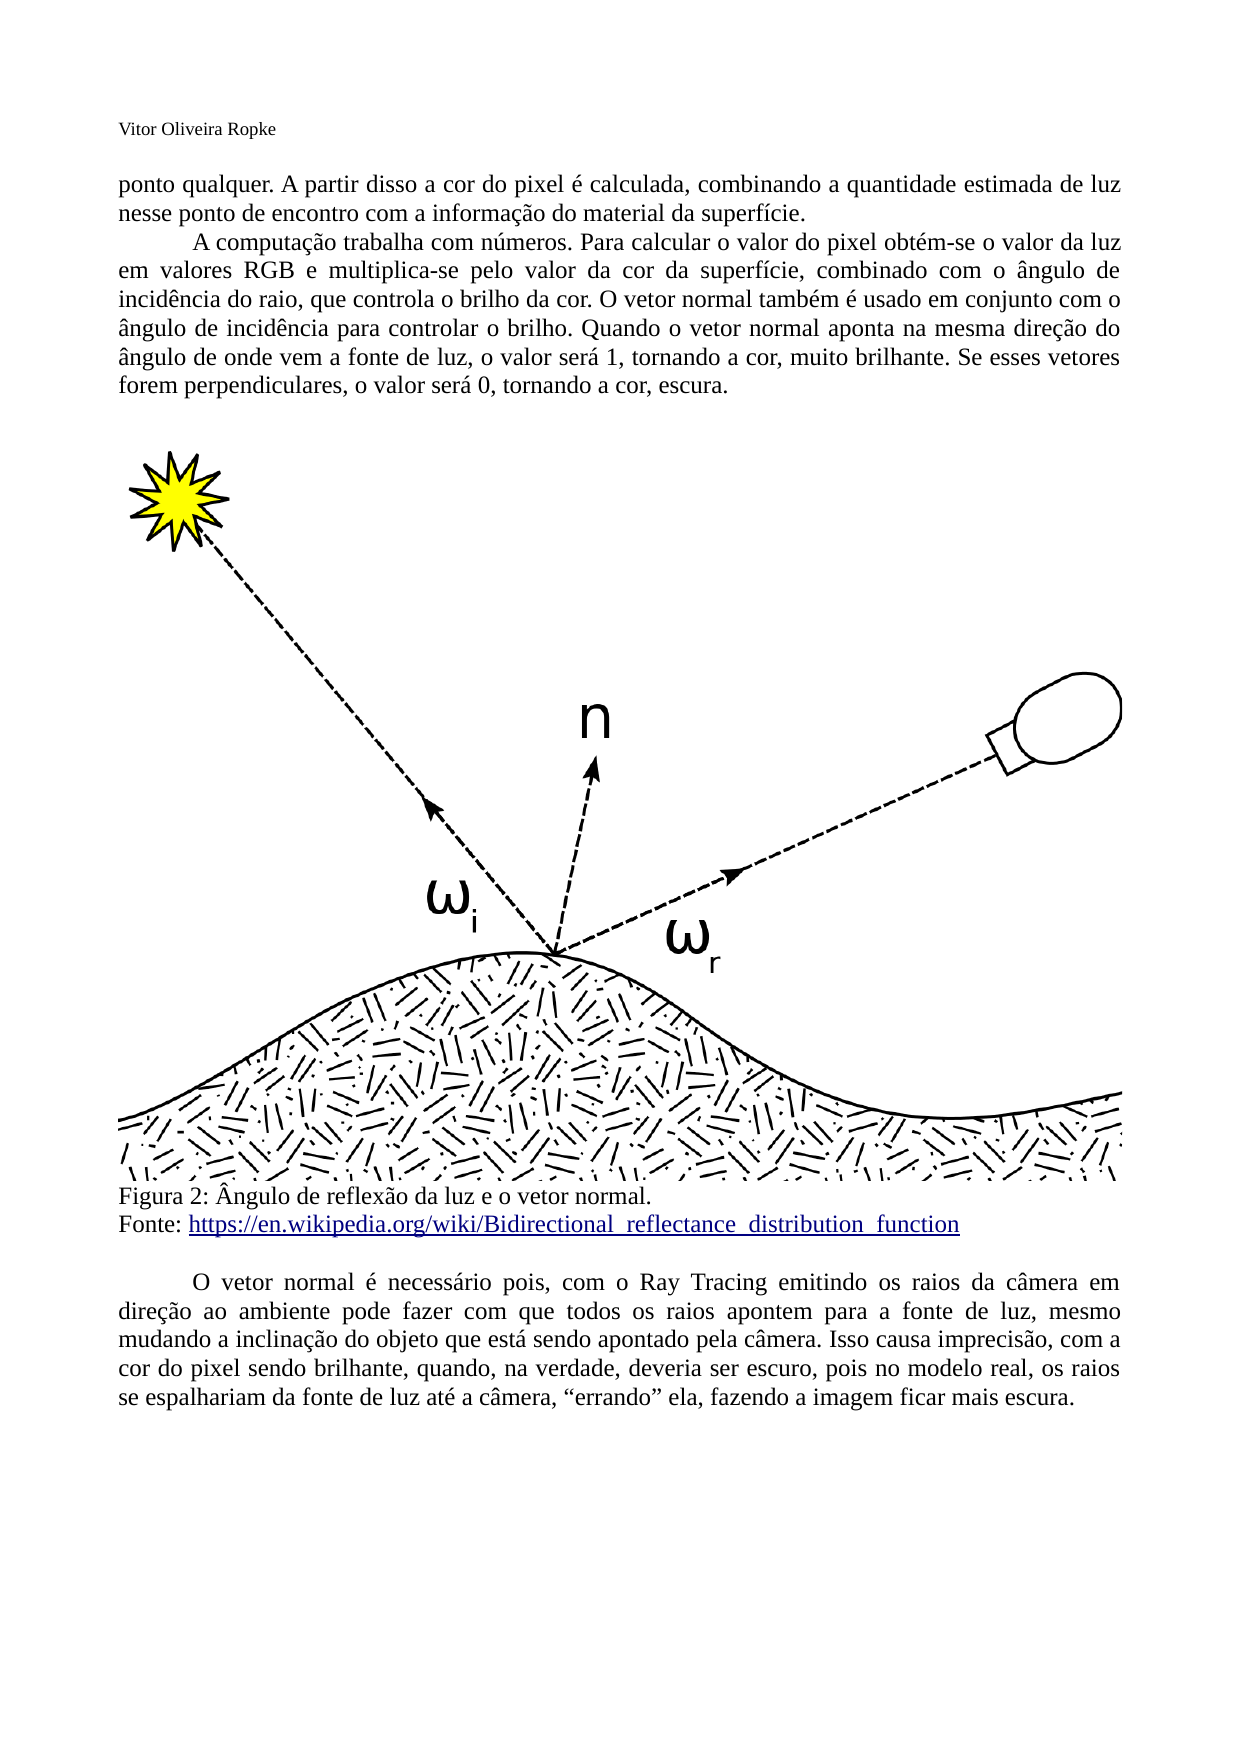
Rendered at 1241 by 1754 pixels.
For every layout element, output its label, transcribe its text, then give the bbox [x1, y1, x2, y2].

text A computação trabalha com números. Para calcular o valor do pixel obtém-se o valor da luz em valores RGB e multiplica-se pelo valor da cor da superfície, combinado com o ângulo de incidência do raio, que controla o brilho da cor. O vetor normal também é usado em conjunto com o ângulo de incidência para controlar o brilho. Quando o vetor normal aponta na mesma direção do ângulo de onde vem a fonte de luz, o valor será 1, tornando a cor, muito brilhante. Se esses vetores forem perpendiculares, o valor será 0, tornando a cor, escura. [118, 227, 1122, 399]
text O vetor normal é necessário pois, com o Ray Tracing emitindo os raios da câmera em direção ao ambiente pode fazer com que todos os raios apontem para a fonte de luz, mesmo mudando a inclinação do objeto que está sendo apontado pela câmera. Isso causa imprecisão, com a cor do pixel sendo brilhante, quando, na verdade, deveria ser escuro, pois no modelo real, os raios se espalhariam da fonte de luz até a câmera, “errando” ela, fazendo a imagem ficar mais escura. [118, 1267, 1122, 1411]
text Fonte: https://en.wikipedia.org/wiki/Bidirectional_reflectance_distribution_function [118, 1209, 1122, 1238]
text Figura 2: Ângulo de reflexão da luz e o vetor normal. [118, 1181, 1122, 1209]
picture [118, 427, 1123, 1181]
text ponto qualquer. A partir disso a cor do pixel é calculada, combinando a quantidade estimada de luz nesse ponto de encontro com a informação do material da superfície. [118, 169, 1122, 227]
